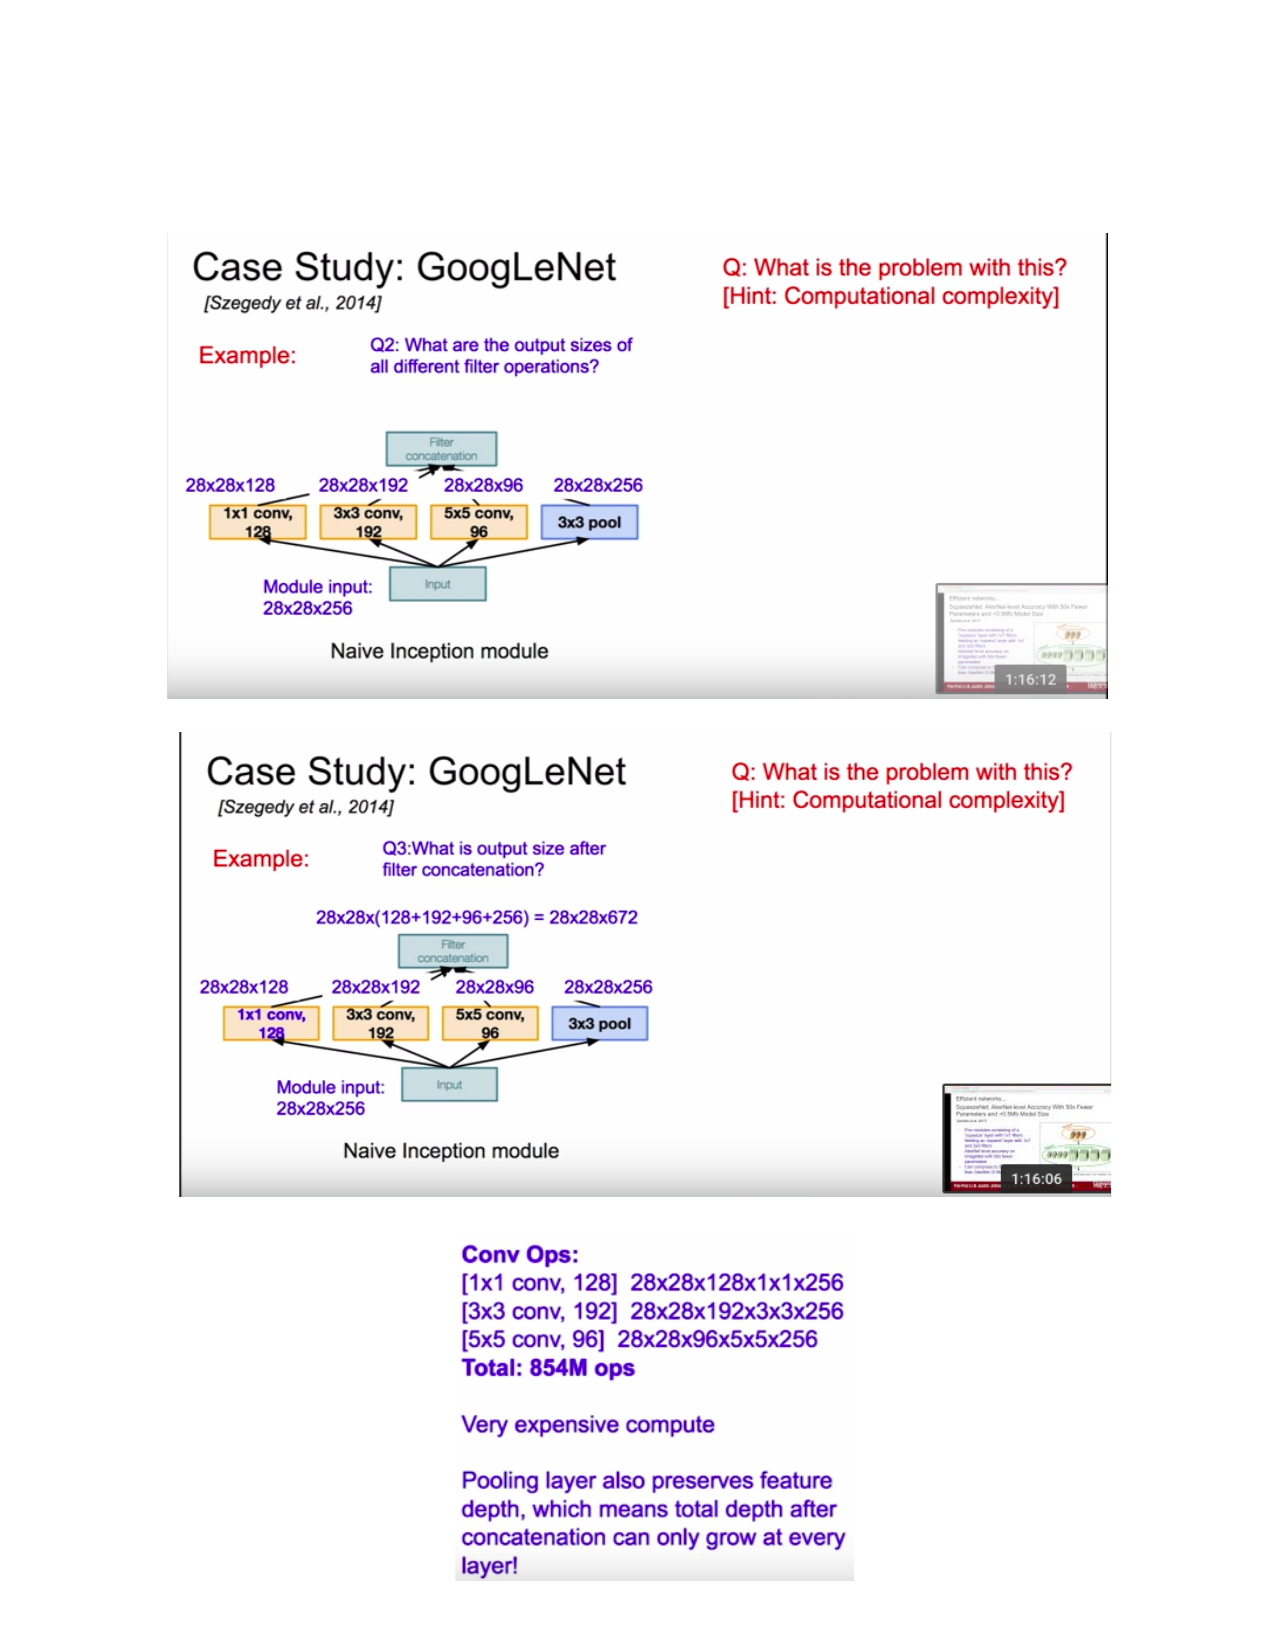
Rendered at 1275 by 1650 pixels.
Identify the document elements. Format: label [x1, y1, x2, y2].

picture [455, 1233, 854, 1581]
picture [179, 732, 1112, 1197]
picture [167, 233, 1108, 699]
